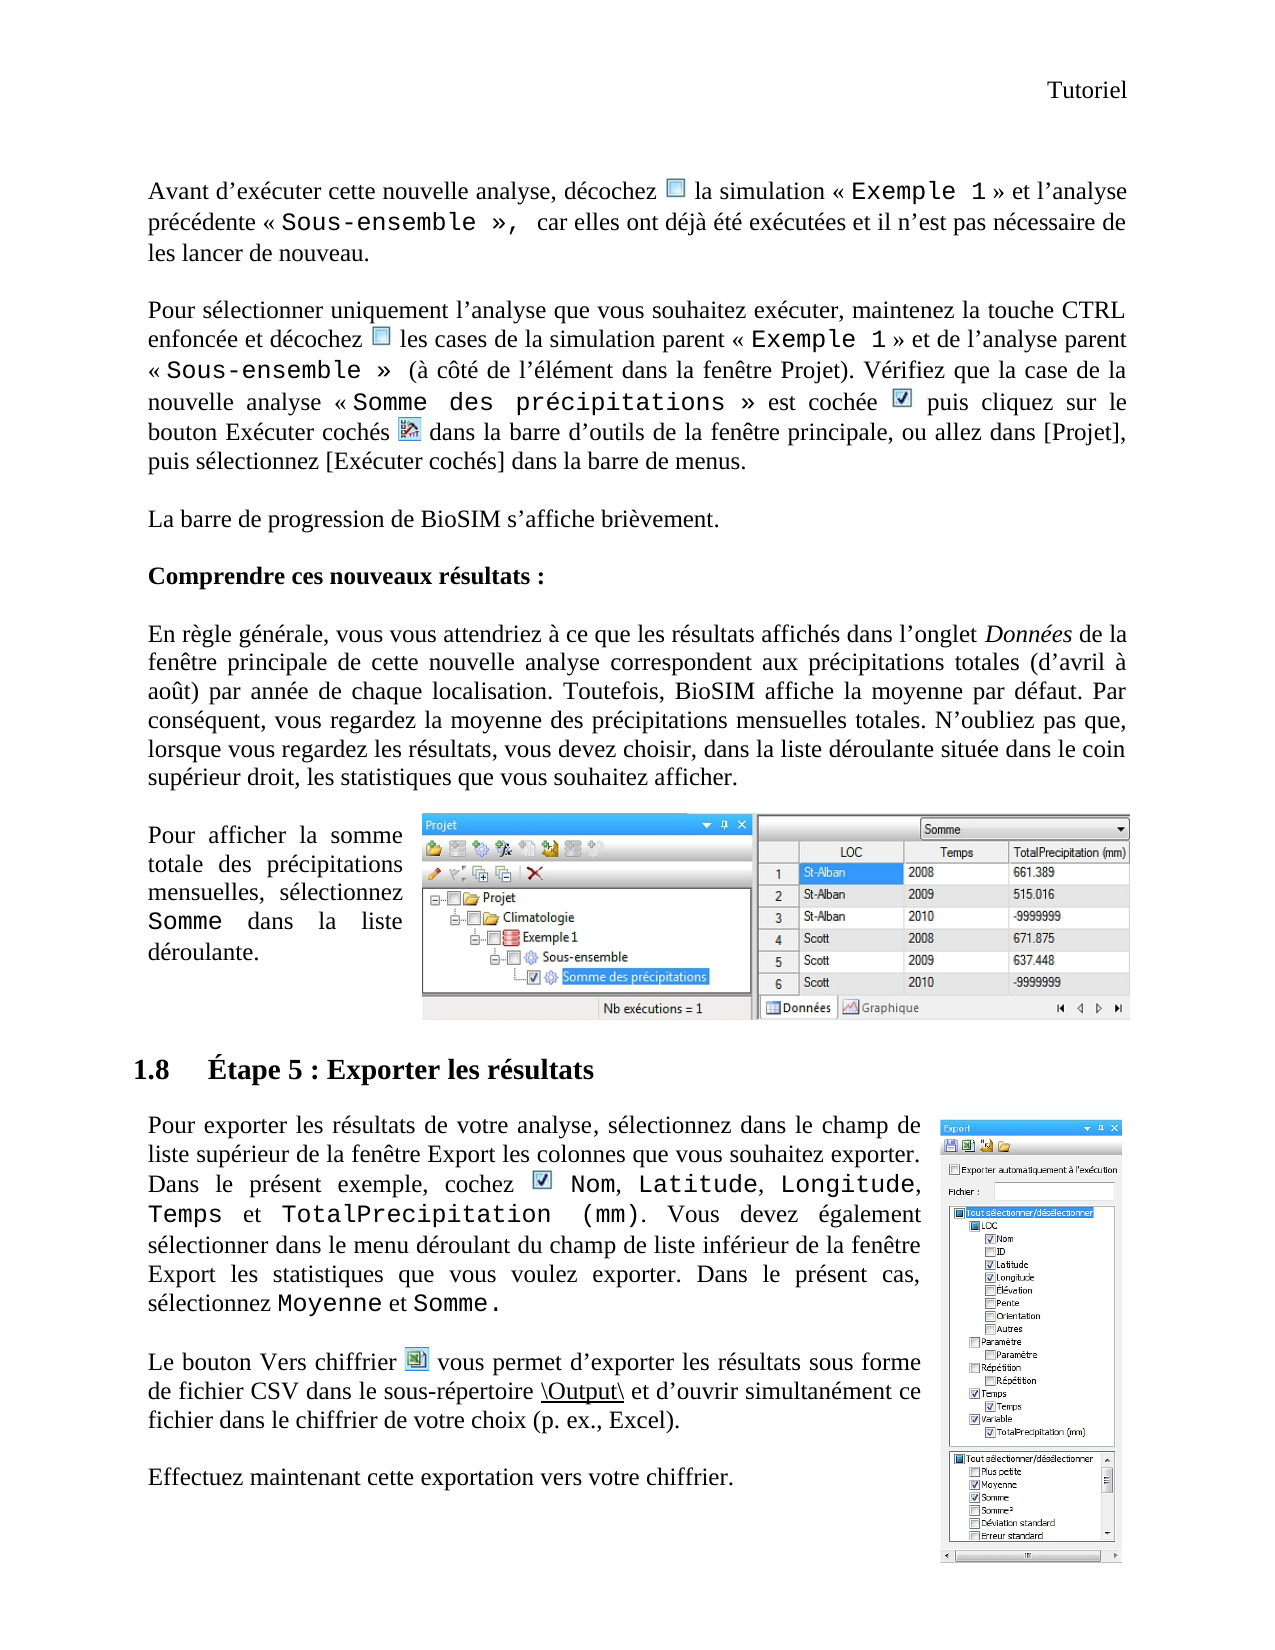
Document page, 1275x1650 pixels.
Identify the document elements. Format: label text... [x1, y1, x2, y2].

picture [422, 813, 1130, 1020]
subtitle Étape 5 : Exporter les résultats [133, 1052, 1127, 1086]
picture [404, 1347, 430, 1371]
picture [664, 177, 688, 200]
text La barre de progression de BioSIM s’affiche brièvement. [148, 504, 1127, 532]
picture [890, 386, 915, 410]
picture [940, 1119, 1122, 1563]
text Avant d’exécuter cette nouvelle analyse, décochez la simulation « Exemple 1 » et l’analyse précédente « Sous-ensemble », car elles ont déjà été exécutées et il n’est pas nécessaire de les lancer de nouveau. [148, 176, 1127, 267]
text Le bouton Vers chiffrier vous permet d’exporter les résultats sous forme de fichier CSV dans le sous-répertoire \Output\ et d’ouvrir simultanément ce fichier dans le chiffrier de votre choix (p. ex., Excel). [148, 1347, 940, 1434]
text Pour exporter les résultats de votre analyse, sélectionnez dans le champ de liste supérieur de la fenêtre Export les colonnes que vous souhaitez exporter. Dans le présent exemple, cochez Nom, Latitude, Longitude, Temps et TotalPrecipitation (mm). Vous devez également sélectionner dans le menu déroulant du champ de liste inférieur de la fenêtre Export les statistiques que vous voulez exporter. Dans le présent cas, sélectionnez Moyenne et Somme. [148, 1111, 1127, 1319]
text Pour afficher la somme totale des précipitations mensuelles, sélectionnez Somme dans la liste déroulante. [148, 820, 422, 966]
text Effectuez maintenant cette exportation vers votre chiffrier. [148, 1462, 940, 1491]
picture [530, 1168, 555, 1192]
text Comprendre ces nouveaux résultats : [148, 561, 1127, 590]
text En règle générale, vous vous attendriez à ce que les résultats affichés dans l’onglet Données de la fenêtre principale de cette nouvelle analyse correspondent aux précipitations totales (d’avril à août) par année de chaque localisation. Toutefois, BioSIM affiche la moyenne par défaut. Par conséquent, vous regardez la moyenne des précipitations mensuelles totales. N’oubliez pas que, lorsque vous regardez les résultats, vous devez choisir, dans la liste déroulante située dans le coin supérieur droit, les statistiques que vous souhaitez afficher. [148, 619, 1127, 791]
picture [370, 325, 393, 348]
text Pour sélectionner uniquement l’analyse que vous souhaitez exécuter, maintenez la touche CTRL enfoncée et décochez les cases de la simulation parent « Exemple 1 » et de l’analyse parent « Sous-ensemble » (à côté de l’élément dans la fenêtre Projet). Vérifiez que la case de la nouvelle analyse « Somme des précipitations » est cochée puis cliquez sur le bouton Exécuter cochés dans la barre d’outils de la fenêtre principale, ou allez dans [Projet], puis sélectionnez [Exécuter cochés] dans la barre de menus. [148, 296, 1127, 475]
picture [398, 417, 422, 441]
